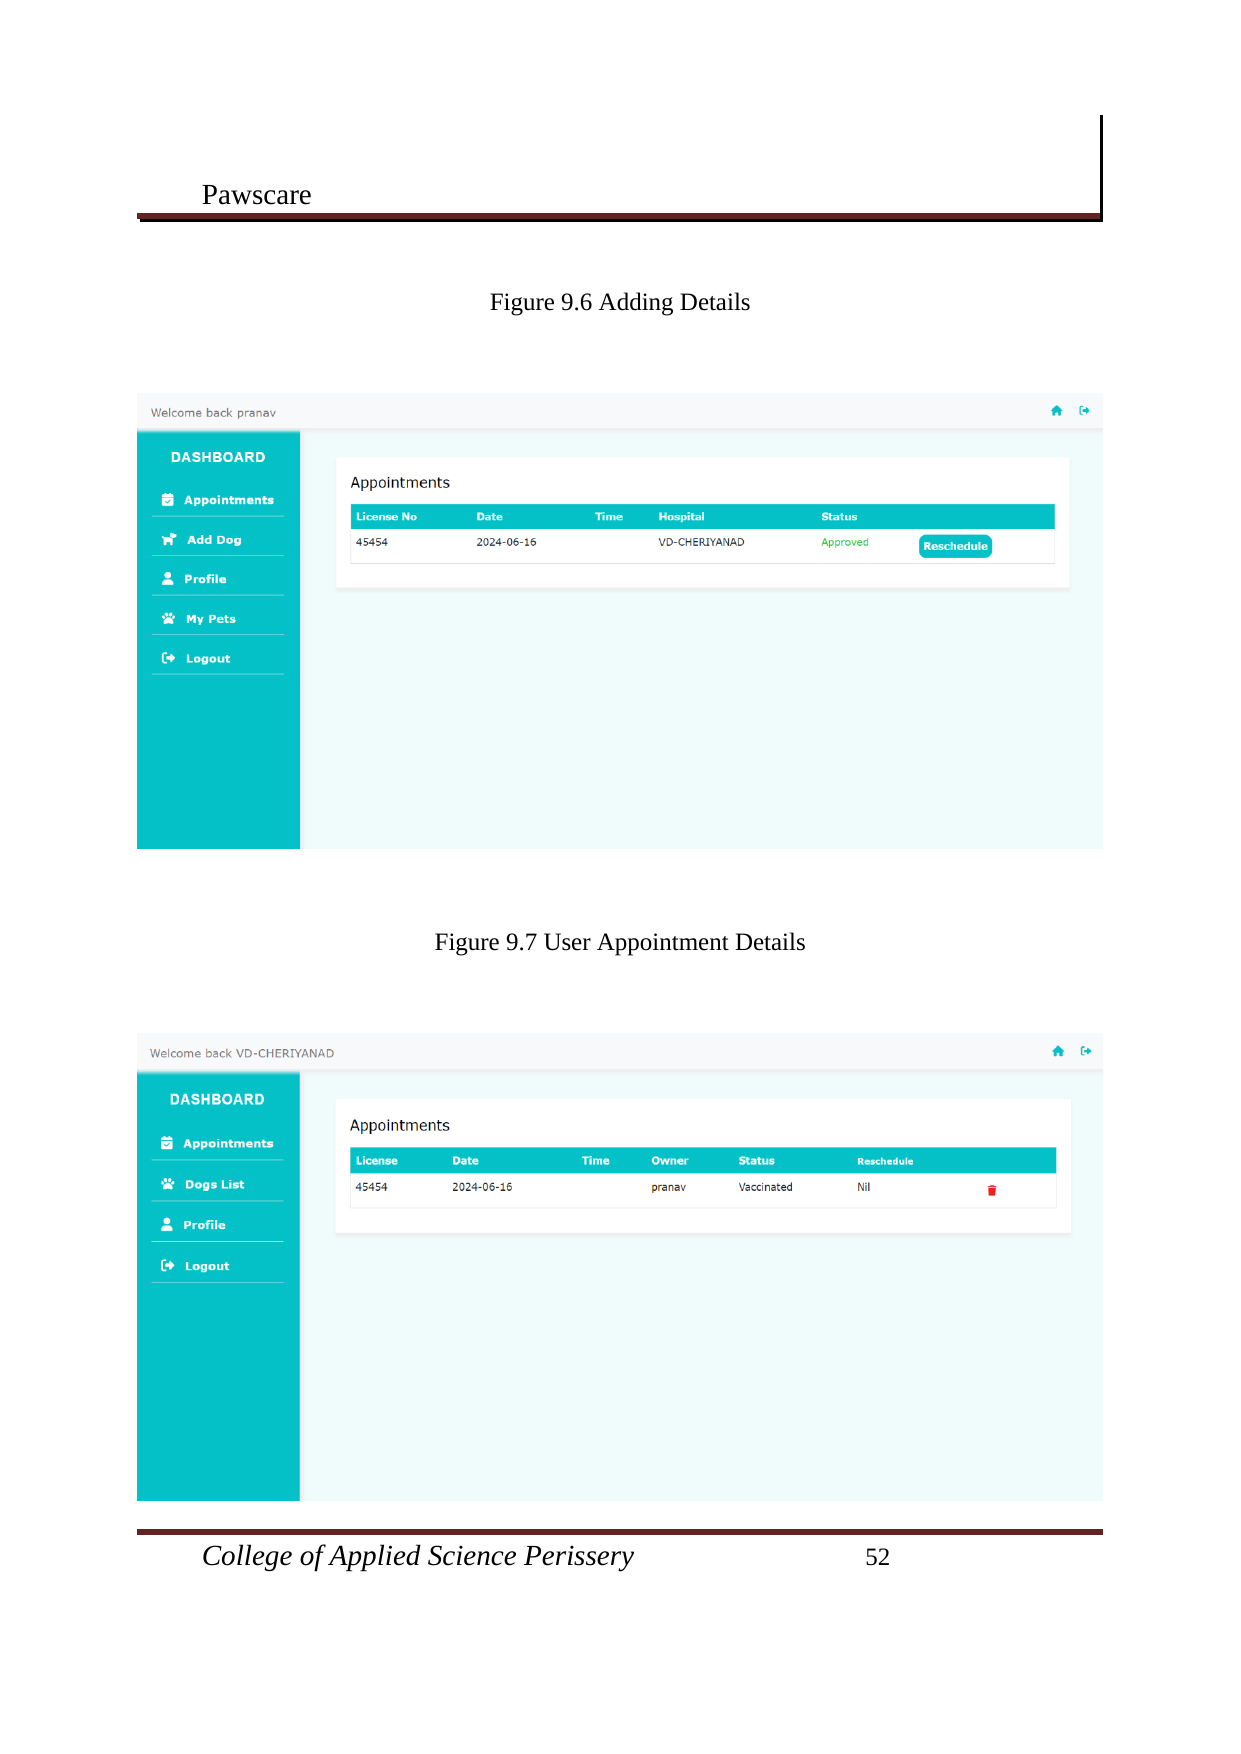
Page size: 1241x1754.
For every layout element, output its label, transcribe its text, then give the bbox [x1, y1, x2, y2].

text Figure 9.6 Adding Details [137, 287, 1103, 315]
text Figure 9.7 User Appointment Details [137, 927, 1103, 956]
